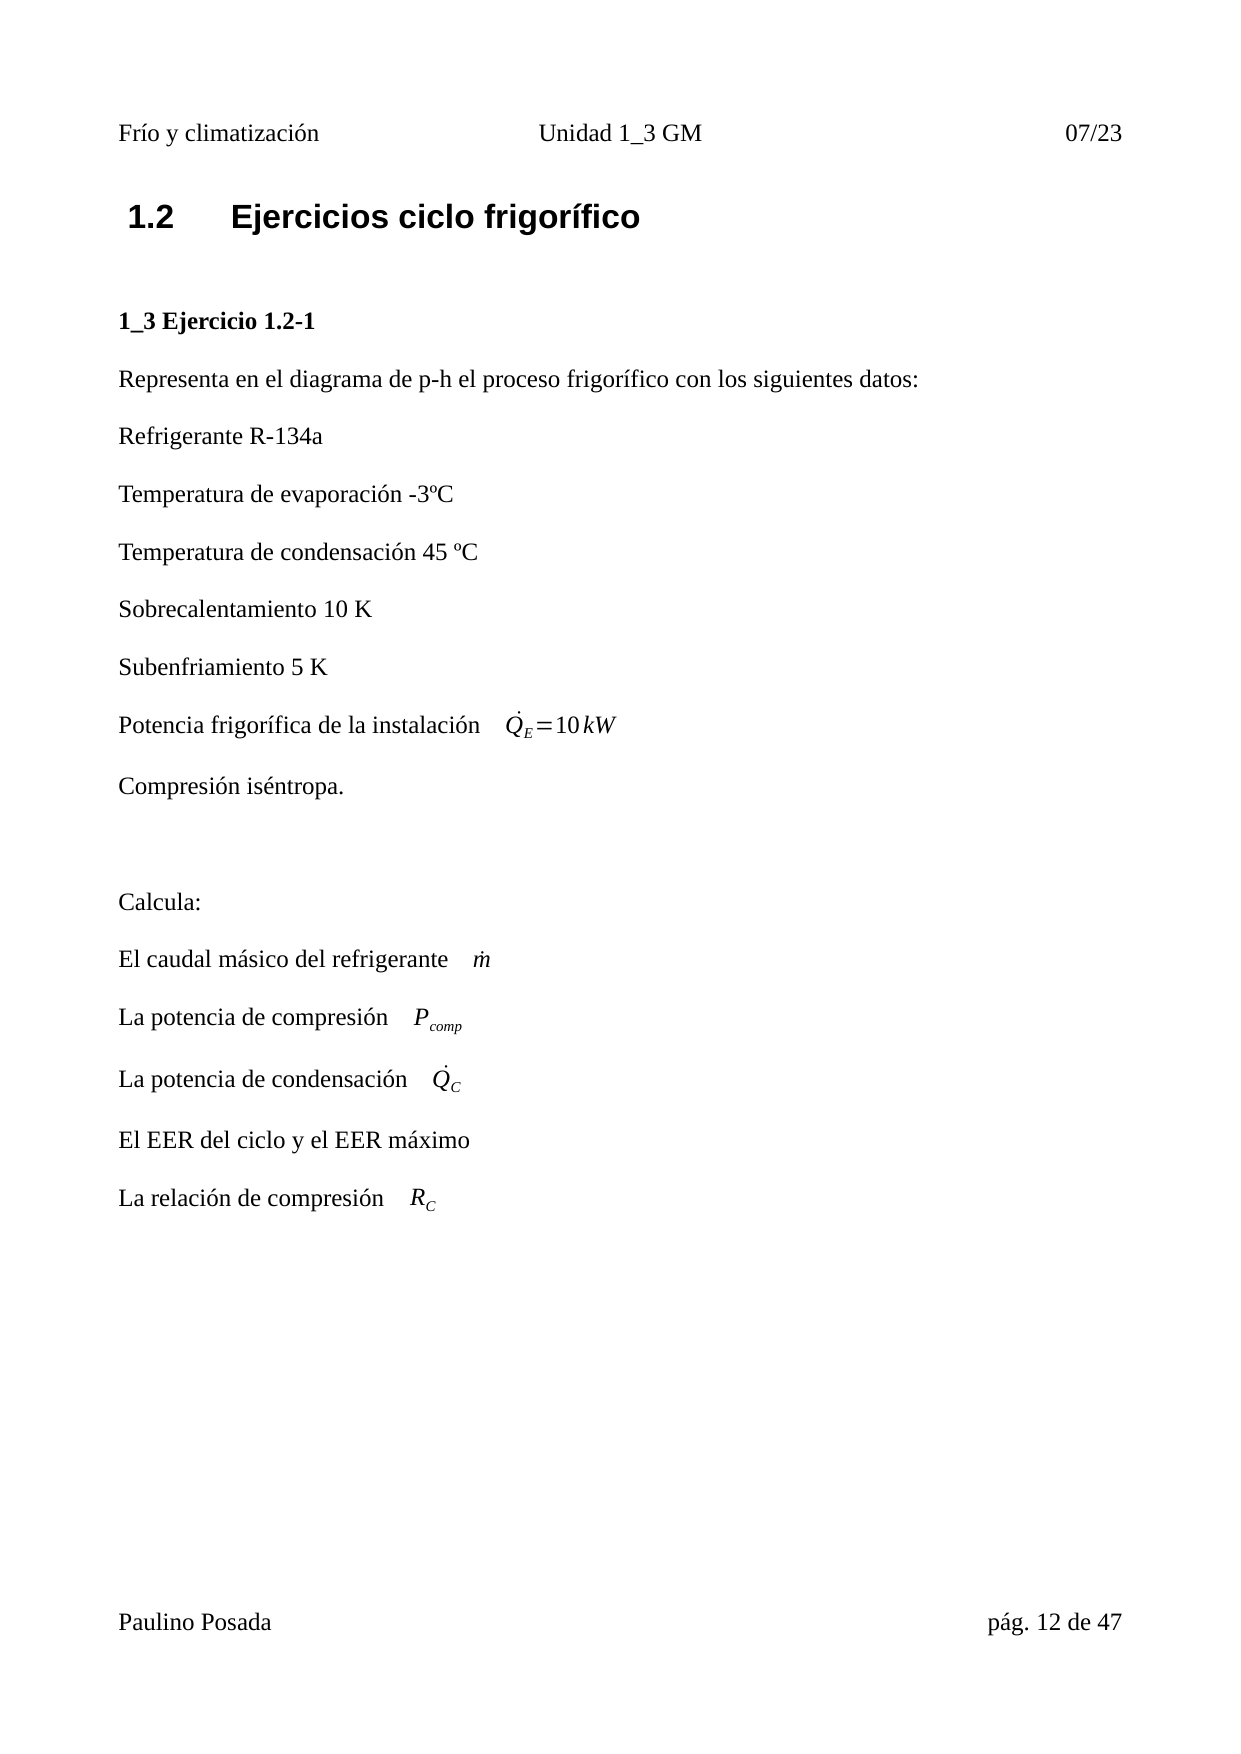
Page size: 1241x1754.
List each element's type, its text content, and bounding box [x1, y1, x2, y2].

text Subenfriamiento 5 K [118, 652, 1122, 681]
text Calcula: [118, 887, 1122, 916]
text La relación de compresión [118, 1183, 1122, 1215]
text 1_3 Ejercicio 1.2-1 [118, 306, 1122, 335]
text El caudal másico del refrigerante [118, 944, 1122, 973]
text La potencia de compresión [118, 1002, 1122, 1035]
text La potencia de condensación [118, 1064, 1122, 1096]
text Temperatura de evaporación -3ºC [118, 479, 1122, 508]
text Sobrecalentamiento 10 K [118, 594, 1122, 623]
text Potencia frigorífica de la instalación [118, 710, 1122, 742]
text Refrigerante R-134a [118, 421, 1122, 450]
text El EER del ciclo y el EER máximo [118, 1125, 1122, 1154]
text Representa en el diagrama de p-h el proceso frigorífico con los siguientes datos: [118, 364, 1122, 392]
subtitle Ejercicios ciclo frigorífico [118, 197, 1122, 236]
text Temperatura de condensación 45 ºC [118, 537, 1122, 566]
text Compresión iséntropa. [118, 771, 1122, 800]
